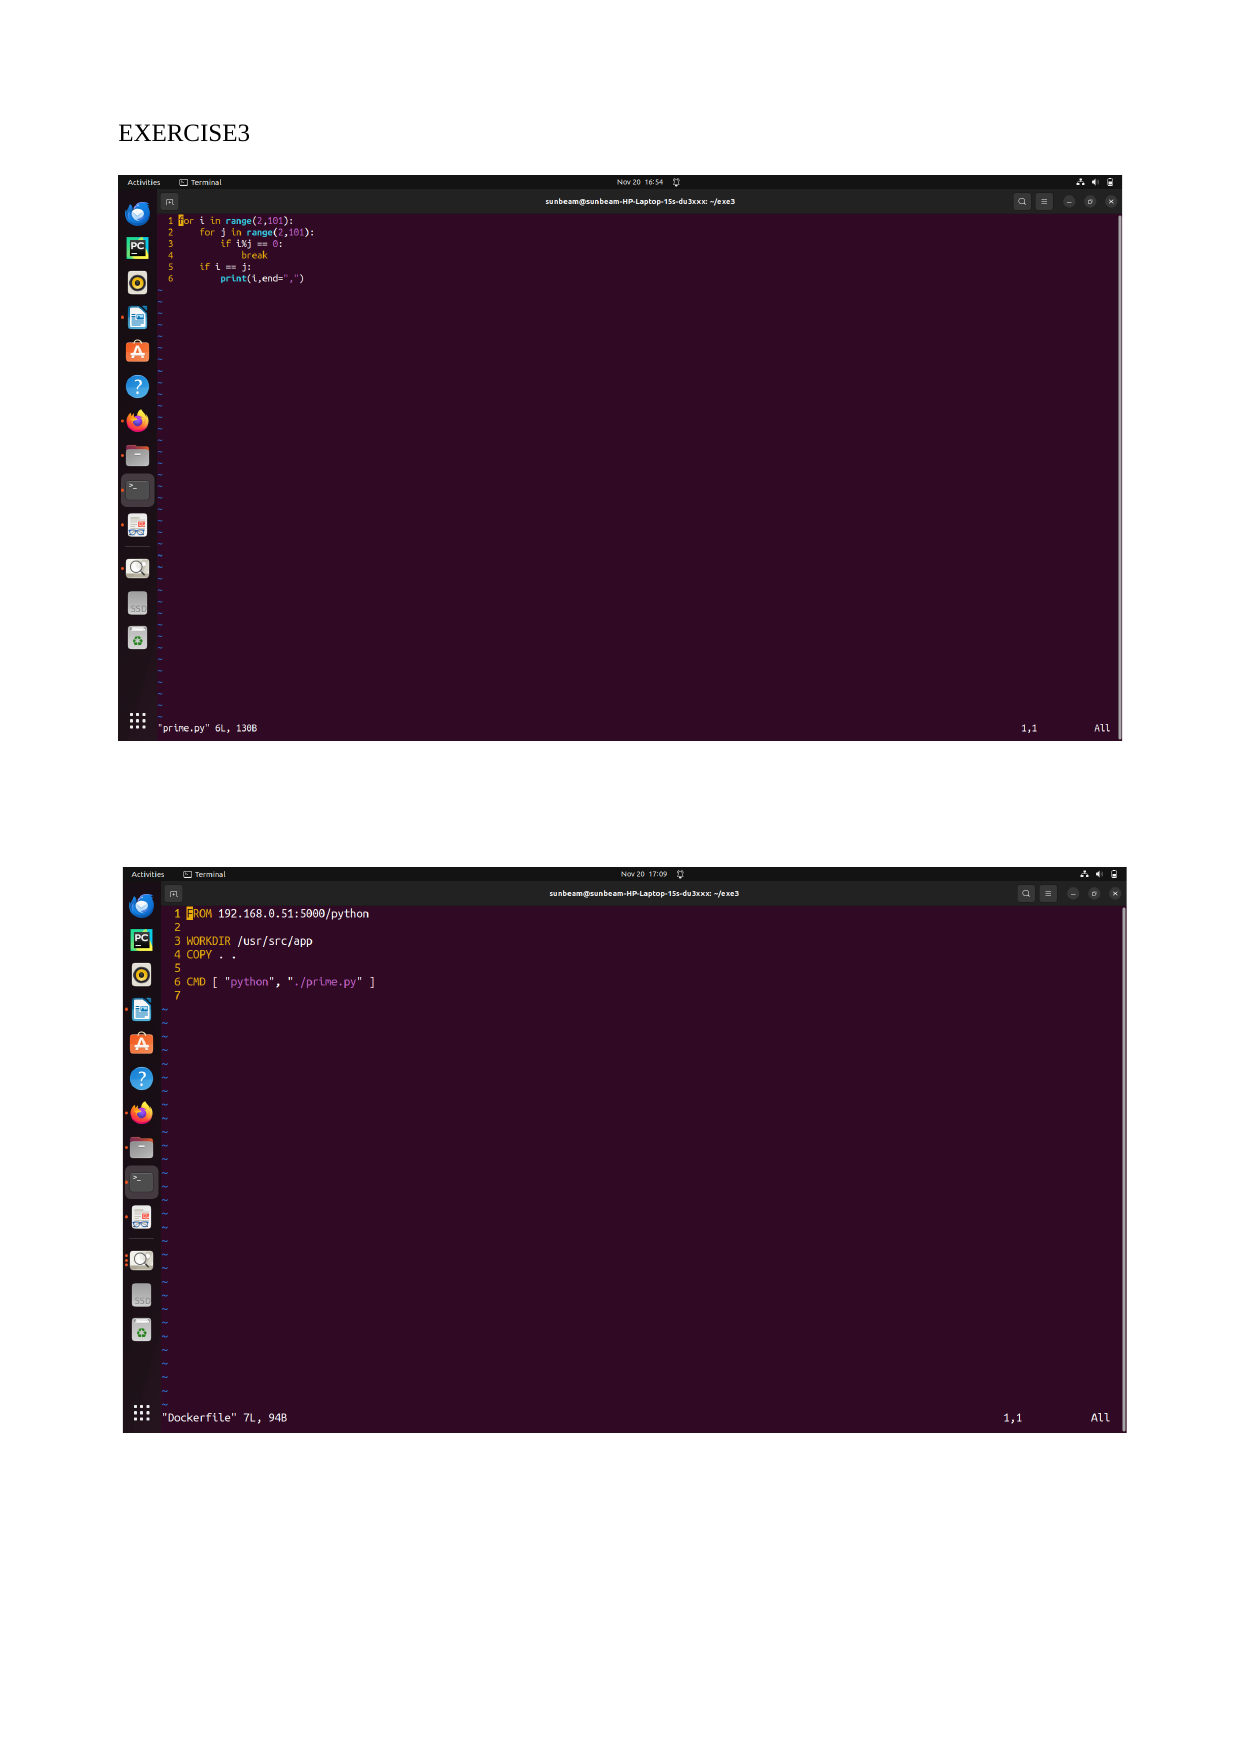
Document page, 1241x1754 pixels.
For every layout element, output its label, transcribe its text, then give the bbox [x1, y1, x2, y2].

text EXERCISE3 [118, 118, 1122, 147]
picture [122, 867, 1127, 1433]
picture [118, 175, 1123, 741]
